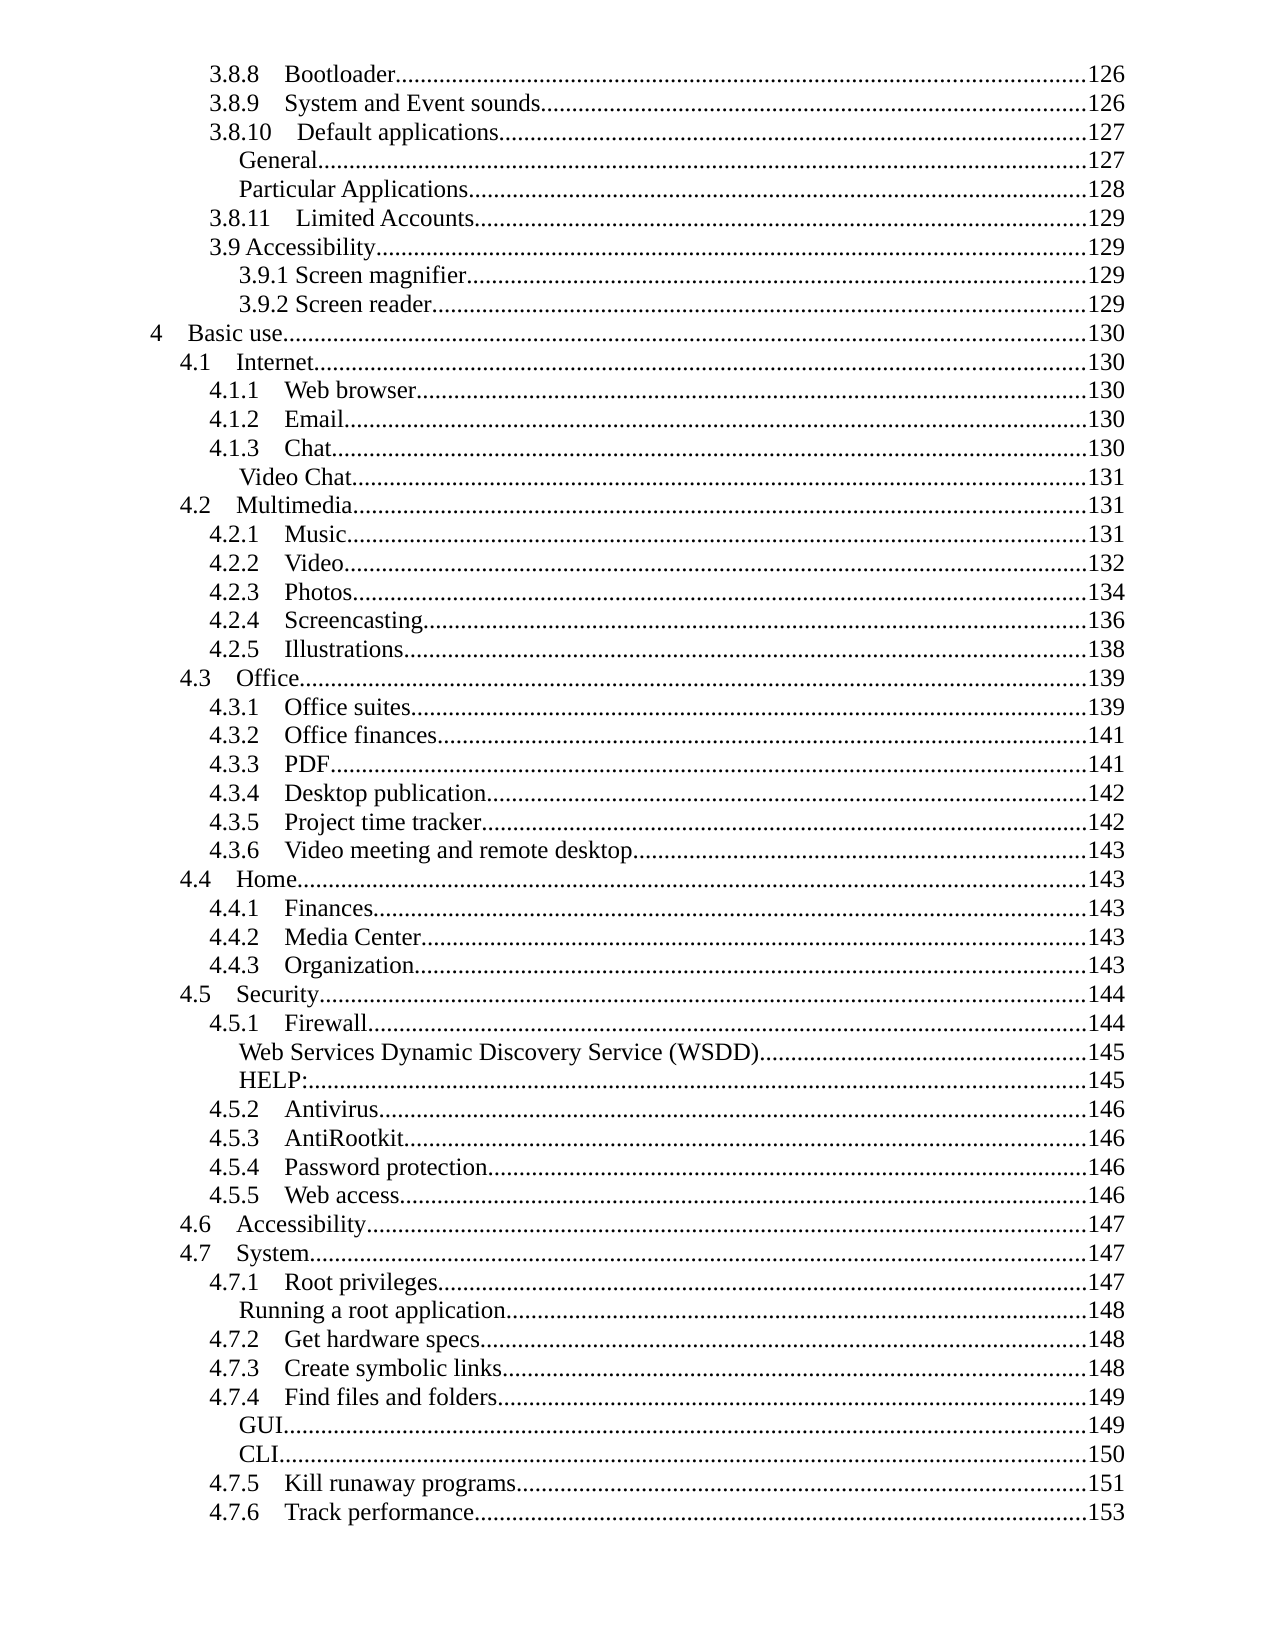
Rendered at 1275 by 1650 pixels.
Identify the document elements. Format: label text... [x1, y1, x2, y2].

text 4.1.3 Chat 130 [209, 433, 1125, 462]
text 4.3.6 Video meeting and remote desktop 143 [209, 835, 1125, 864]
text 4.5.3 AntiRootkit 146 [209, 1123, 1125, 1152]
text CLI 150 [238, 1439, 1125, 1468]
text 3.9.1 Screen magnifier 129 [238, 260, 1125, 289]
text 4.7.2 Get hardware specs 148 [209, 1324, 1125, 1353]
text 4.3.4 Desktop publication 142 [209, 778, 1125, 807]
text 3.8.11 Limited Accounts 129 [209, 203, 1125, 232]
text HELP: 145 [238, 1065, 1125, 1094]
text 3.8.10 Default applications 127 [209, 117, 1125, 145]
text 4.4.1 Finances 143 [209, 893, 1125, 922]
text 4.3.1 Office suites 139 [209, 692, 1125, 720]
text 4.7.1 Root privileges 147 [209, 1267, 1125, 1295]
text 4.2.5 Illustrations 138 [209, 634, 1125, 663]
text 4.1.1 Web browser 130 [209, 375, 1125, 404]
text Running a root application 148 [238, 1295, 1125, 1324]
text 4.3.3 PDF 141 [209, 749, 1125, 778]
text 3.9 Accessibility 129 [209, 232, 1125, 260]
text 4.2.2 Video 132 [209, 548, 1125, 577]
text 4.4.2 Media Center 143 [209, 922, 1125, 950]
text Web Services Dynamic Discovery Service (WSDD) 145 [238, 1037, 1125, 1065]
text 4.1.2 Email 130 [209, 404, 1125, 433]
text Particular Applications 128 [238, 174, 1125, 203]
text 4.2.1 Music 131 [209, 519, 1125, 548]
text 4.2.3 Photos 134 [209, 577, 1125, 605]
text 4.7.6 Track performance 153 [209, 1497, 1125, 1525]
text 4.5.1 Firewall 144 [209, 1008, 1125, 1037]
text Video Chat 131 [238, 462, 1125, 490]
text 3.8.9 System and Event sounds 126 [209, 88, 1125, 117]
text 4.5.5 Web access 146 [209, 1180, 1125, 1209]
text 4.5.4 Password protection 146 [209, 1152, 1125, 1180]
text 4.7.5 Kill runaway programs 151 [209, 1468, 1125, 1497]
text GUI 149 [238, 1410, 1125, 1439]
text 3.8.8 Bootloader 126 [209, 59, 1125, 88]
text 4.3.2 Office finances 141 [209, 720, 1125, 749]
text General 127 [238, 145, 1125, 174]
text 4.5.2 Antivirus 146 [209, 1094, 1125, 1123]
text 4.3.5 Project time tracker 142 [209, 807, 1125, 835]
text 4.4.3 Organization 143 [209, 950, 1125, 979]
text 4.7.4 Find files and folders 149 [209, 1382, 1125, 1410]
text 4.7.3 Create symbolic links 148 [209, 1353, 1125, 1382]
text 3.9.2 Screen reader 129 [238, 289, 1125, 318]
text 4.2.4 Screencasting 136 [209, 605, 1125, 634]
